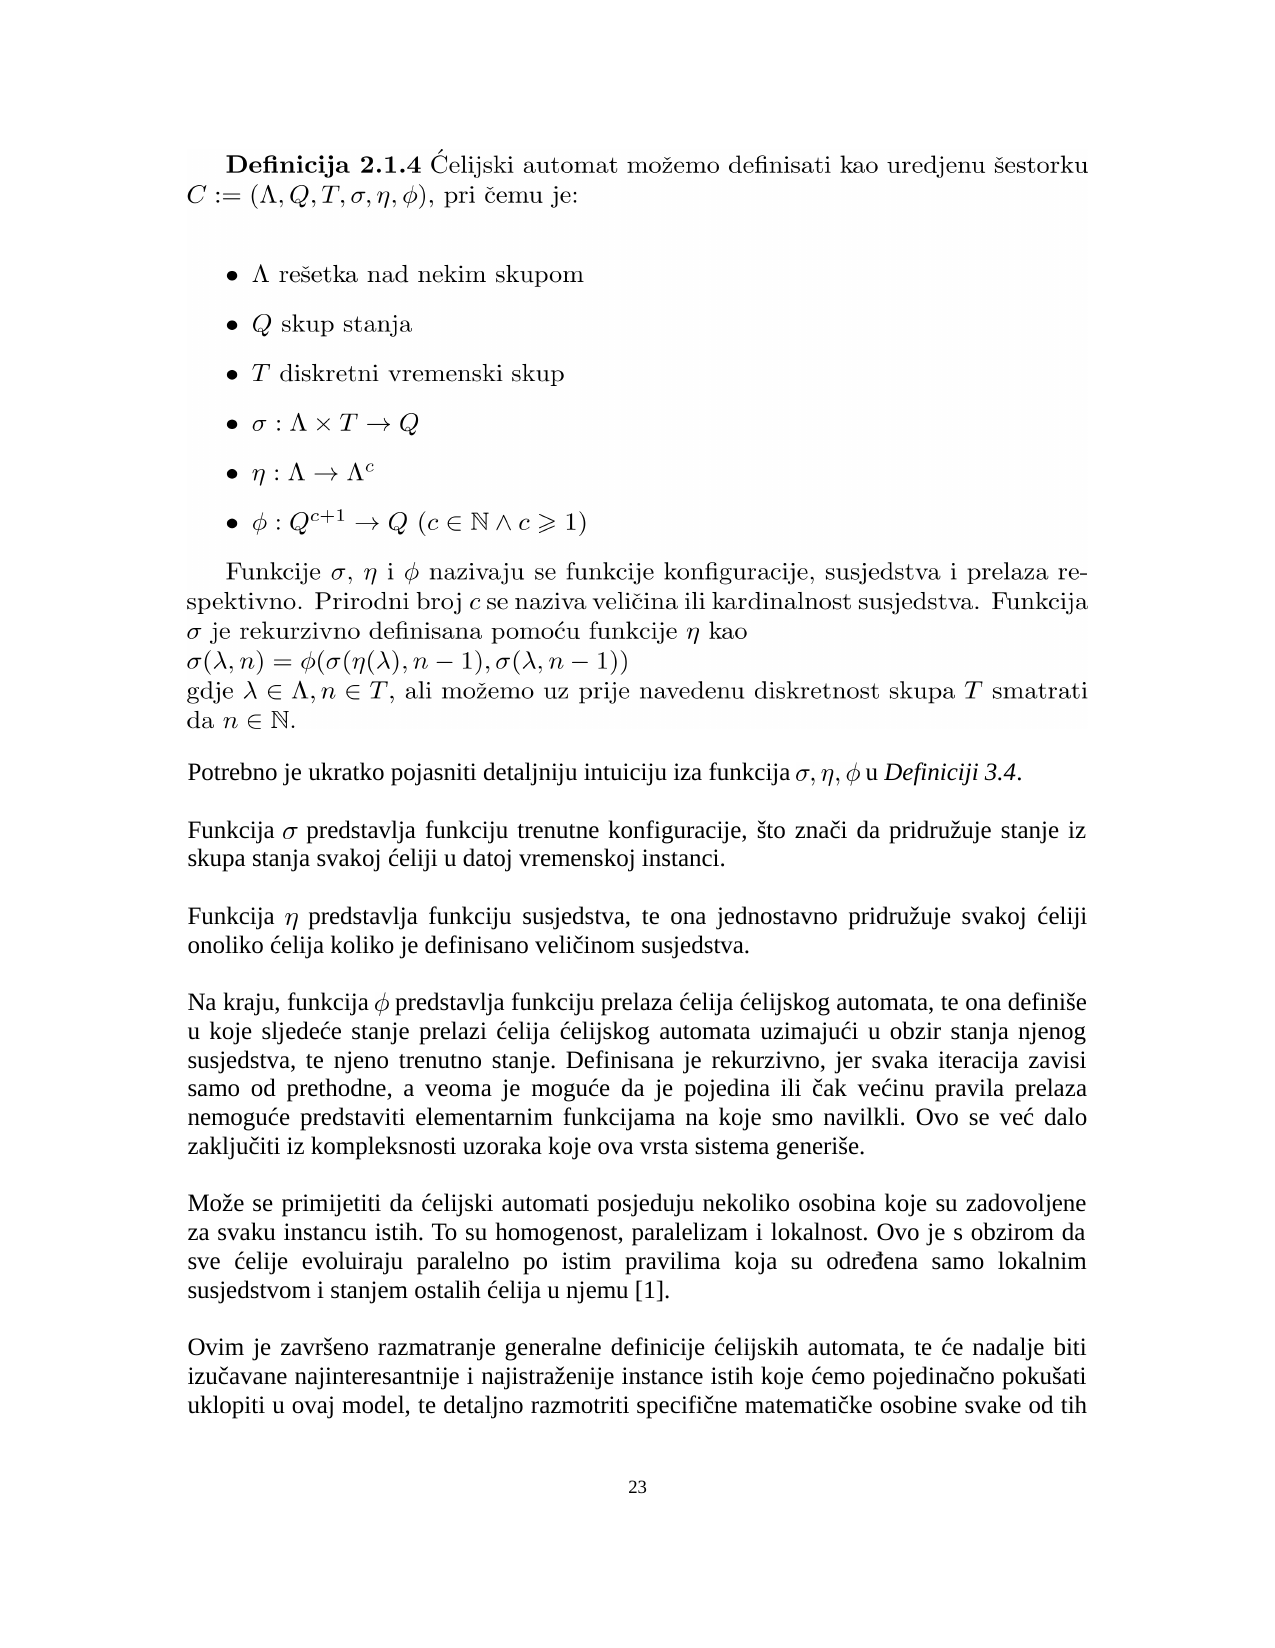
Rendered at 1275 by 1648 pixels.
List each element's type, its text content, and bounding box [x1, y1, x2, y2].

text Funkcija predstavlja funkciju susjedstva, te ona jednostavno pridružuje svakoj ćeliji onoliko ćelija koliko je definisano veličinom susjedstva. [187, 901, 1088, 958]
text Ovim je završeno razmatranje generalne definicije ćelijskih automata, te će nadalje biti izučavane najinteresantnije i najistraženije instance istih koje ćemo pojedinačno pokušati uklopiti u ovaj model, te detaljno razmotriti specifične matematičke osobine svake od tih [187, 1332, 1088, 1418]
text Potrebno je ukratko pojasniti detaljniju intuiciju iza funkcija u Definiciji 3.4. [187, 757, 1088, 786]
picture [285, 913, 298, 930]
text Na kraju, funkcija predstavlja funkciju prelaza ćelija ćelijskog automata, te ona definiše u koje sljedeće stanje prelazi ćelija ćelijskog automata uzimajući u obzir stanja njenog susjedstva, te njeno trenutno stanje. Definisana je rekurzivno, jer svaka iteracija zavisi samo od prethodne, a veoma je moguće da je pojedina ili čak većinu pravila prelaza nemoguće predstaviti elementarnim funkcijama na koje smo navilkli. Ovo se već dalo zaključiti iz kompleksnosti uzoraka koje ova vrsta sistema generiše. [187, 987, 1088, 1160]
picture [187, 149, 1088, 729]
picture [796, 762, 860, 786]
text Može se primijetiti da ćelijski automati posjeduju nekoliko osobina koje su zadovoljene za svaku instancu istih. To su homogenost, paralelizam i lokalnost. Ovo je s obzirom da sve ćelije evoluiraju paralelno po istim pravilima koja su određena samo lokalnim susjedstvom i stanjem ostalih ćelija u njemu [1]. [187, 1188, 1088, 1303]
picture [375, 992, 389, 1016]
picture [283, 827, 298, 839]
text Funkcija predstavlja funkciju trenutne konfiguracije, što znači da pridružuje stanje iz skupa stanja svakoj ćeliji u datoj vremenskoj instanci. [187, 815, 1088, 872]
